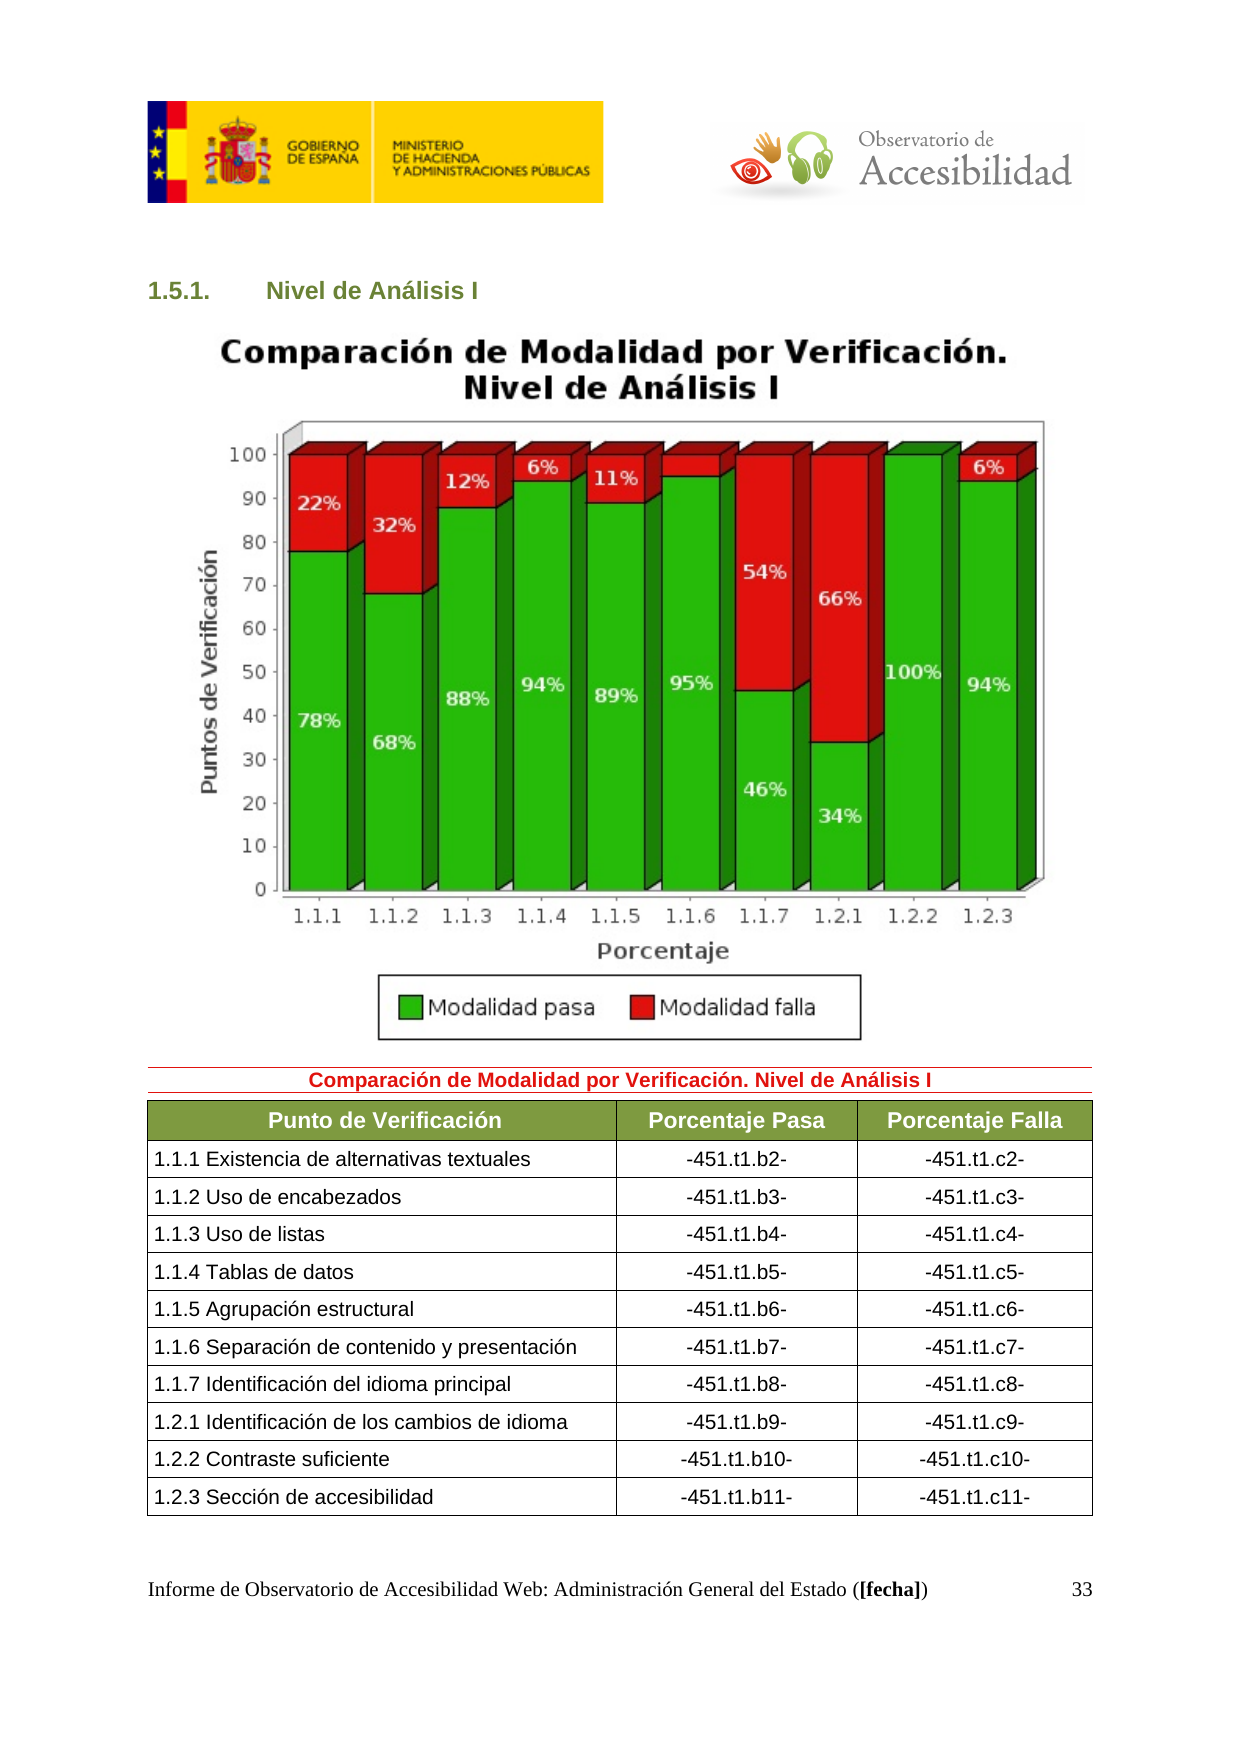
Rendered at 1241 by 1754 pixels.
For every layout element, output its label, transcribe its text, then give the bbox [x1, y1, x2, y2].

table_cell 1.2.2 Contraste suficiente [148, 1441, 616, 1477]
table_cell -451.t1.b9- [617, 1403, 857, 1440]
table_cell 1.2.1 Identificación de los cambios de idioma [148, 1403, 616, 1440]
table_header Punto de Verificación [148, 1101, 616, 1140]
table_cell 1.1.1 Existencia de alternativas textuales [148, 1141, 616, 1177]
table_cell -451.t1.b2- [617, 1141, 857, 1177]
table_cell -451.t1.c8- [858, 1366, 1092, 1402]
table_cell -451.t1.c3- [858, 1178, 1092, 1215]
table_cell 1.1.5 Agrupación estructural [148, 1291, 616, 1327]
table_header Porcentaje Falla [858, 1101, 1092, 1140]
table_cell -451.t1.c9- [858, 1403, 1092, 1440]
table_cell 1.1.6 Separación de contenido y presentación [148, 1328, 616, 1365]
list Nivel de Análisis I [148, 276, 1092, 304]
table_cell -451.t1.b7- [617, 1328, 857, 1365]
table_cell -451.t1.c2- [858, 1141, 1092, 1177]
text Comparación de Modalidad por Verificación. Nivel de Análisis I [148, 1068, 1092, 1092]
table_cell -451.t1.c11- [858, 1478, 1092, 1515]
table_cell 1.2.3 Sección de accesibilidad [148, 1478, 616, 1515]
picture [710, 122, 1086, 205]
table_cell 1.1.7 Identificación del idioma principal [148, 1366, 616, 1402]
picture [147, 101, 604, 203]
table_cell -451.t1.c7- [858, 1328, 1092, 1365]
table_cell -451.t1.b8- [617, 1366, 857, 1402]
table_cell 1.1.4 Tablas de datos [148, 1253, 616, 1290]
table_cell 1.1.2 Uso de encabezados [148, 1178, 616, 1215]
table_cell -451.t1.b6- [617, 1291, 857, 1327]
table_cell -451.t1.b11- [617, 1478, 857, 1515]
table_cell -451.t1.b5- [617, 1253, 857, 1290]
table_cell 1.1.3 Uso de listas [148, 1216, 616, 1252]
table_cell -451.t1.c4- [858, 1216, 1092, 1252]
table_cell -451.t1.c10- [858, 1441, 1092, 1477]
picture [178, 332, 1062, 1042]
table_cell -451.t1.b3- [617, 1178, 857, 1215]
table_cell -451.t1.c6- [858, 1291, 1092, 1327]
table_cell -451.t1.b4- [617, 1216, 857, 1252]
table_cell -451.t1.b10- [617, 1441, 857, 1477]
table_header Porcentaje Pasa [617, 1101, 857, 1140]
table_cell -451.t1.c5- [858, 1253, 1092, 1290]
